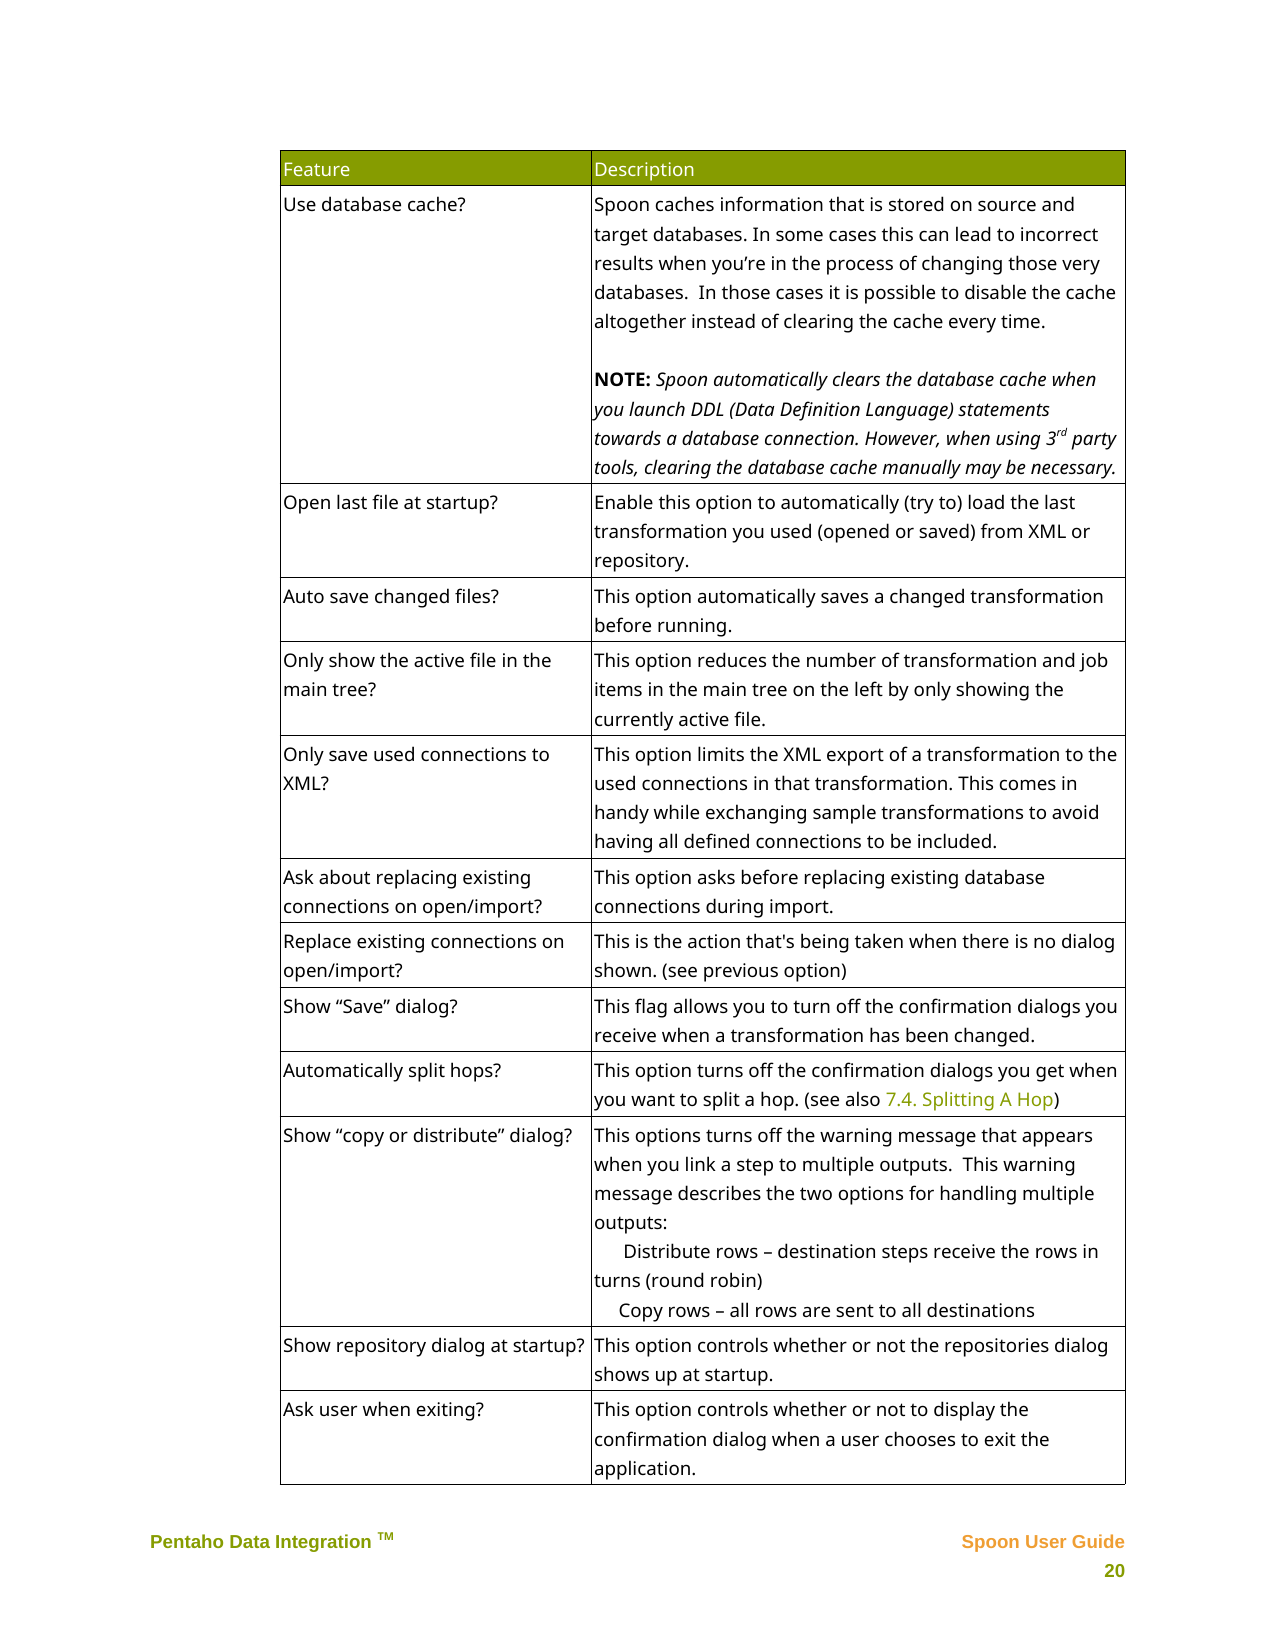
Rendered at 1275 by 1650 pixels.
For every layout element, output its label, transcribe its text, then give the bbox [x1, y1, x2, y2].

table_cell This option reduces the number of transformation and job items in the main tree on the left by only showing the currently active file. [592, 642, 1125, 735]
table_cell Show “copy or distribute” dialog? [281, 1117, 591, 1326]
table_cell Show repository dialog at startup? [281, 1327, 591, 1390]
table_cell Ask user when exiting? [281, 1391, 591, 1484]
table_cell Ask about replacing existing connections on open/import? [281, 859, 591, 922]
table_cell Replace existing connections on open/import? [281, 923, 591, 987]
table_header Description [592, 151, 1125, 185]
table_cell Open last file at startup? [281, 484, 591, 577]
table_cell This is the action that's being taken when there is no dialog shown. (see previous option) [592, 923, 1125, 987]
table_cell Show “Save” dialog? [281, 988, 591, 1051]
table_cell Use database cache? [281, 186, 591, 483]
table_cell This option turns off the confirmation dialogs you get when you want to split a hop. (see also 7.4. Splitting A Hop) [592, 1052, 1125, 1116]
table_cell This option automatically saves a changed transformation before running. [592, 578, 1125, 641]
table_cell This option controls whether or not the repositories dialog shows up at startup. [592, 1327, 1125, 1390]
table_cell Enable this option to automatically (try to) load the last transformation you used (opened or saved) from XML or repository. [592, 484, 1125, 577]
table_cell This options turns off the warning message that appears when you link a step to multiple outputs. This warning message describes the two options for handling multiple outputs: Distribute rows – destination steps receive the rows in turns (round robin) Copy rows – all rows are sent to all destinations [592, 1117, 1125, 1326]
table_header Feature [281, 151, 591, 185]
table_cell Only show the active file in the main tree? [281, 642, 591, 735]
table_cell This option limits the XML export of a transformation to the used connections in that transformation. This comes in handy while exchanging sample transformations to avoid having all defined connections to be included. [592, 736, 1125, 858]
table_cell This option controls whether or not to display the confirmation dialog when a user chooses to exit the application. [592, 1391, 1125, 1484]
table_cell This option asks before replacing existing database connections during import. [592, 859, 1125, 922]
table_cell This flag allows you to turn off the confirmation dialogs you receive when a transformation has been changed. [592, 988, 1125, 1051]
table_cell Automatically split hops? [281, 1052, 591, 1116]
table_cell Only save used connections to XML? [281, 736, 591, 858]
table_cell Auto save changed files? [281, 578, 591, 641]
table_cell Spoon caches information that is stored on source and target databases. In some cases this can lead to incorrect results when you’re in the process of changing those very databases. In those cases it is possible to disable the cache altogether instead of clearing the cache every time. NOTE: Spoon automatically clears the database cache when you launch DDL (Data Definition Language) statements towards a database connection. However, when using 3rd party tools, clearing the database cache manually may be necessary. [592, 186, 1125, 483]
